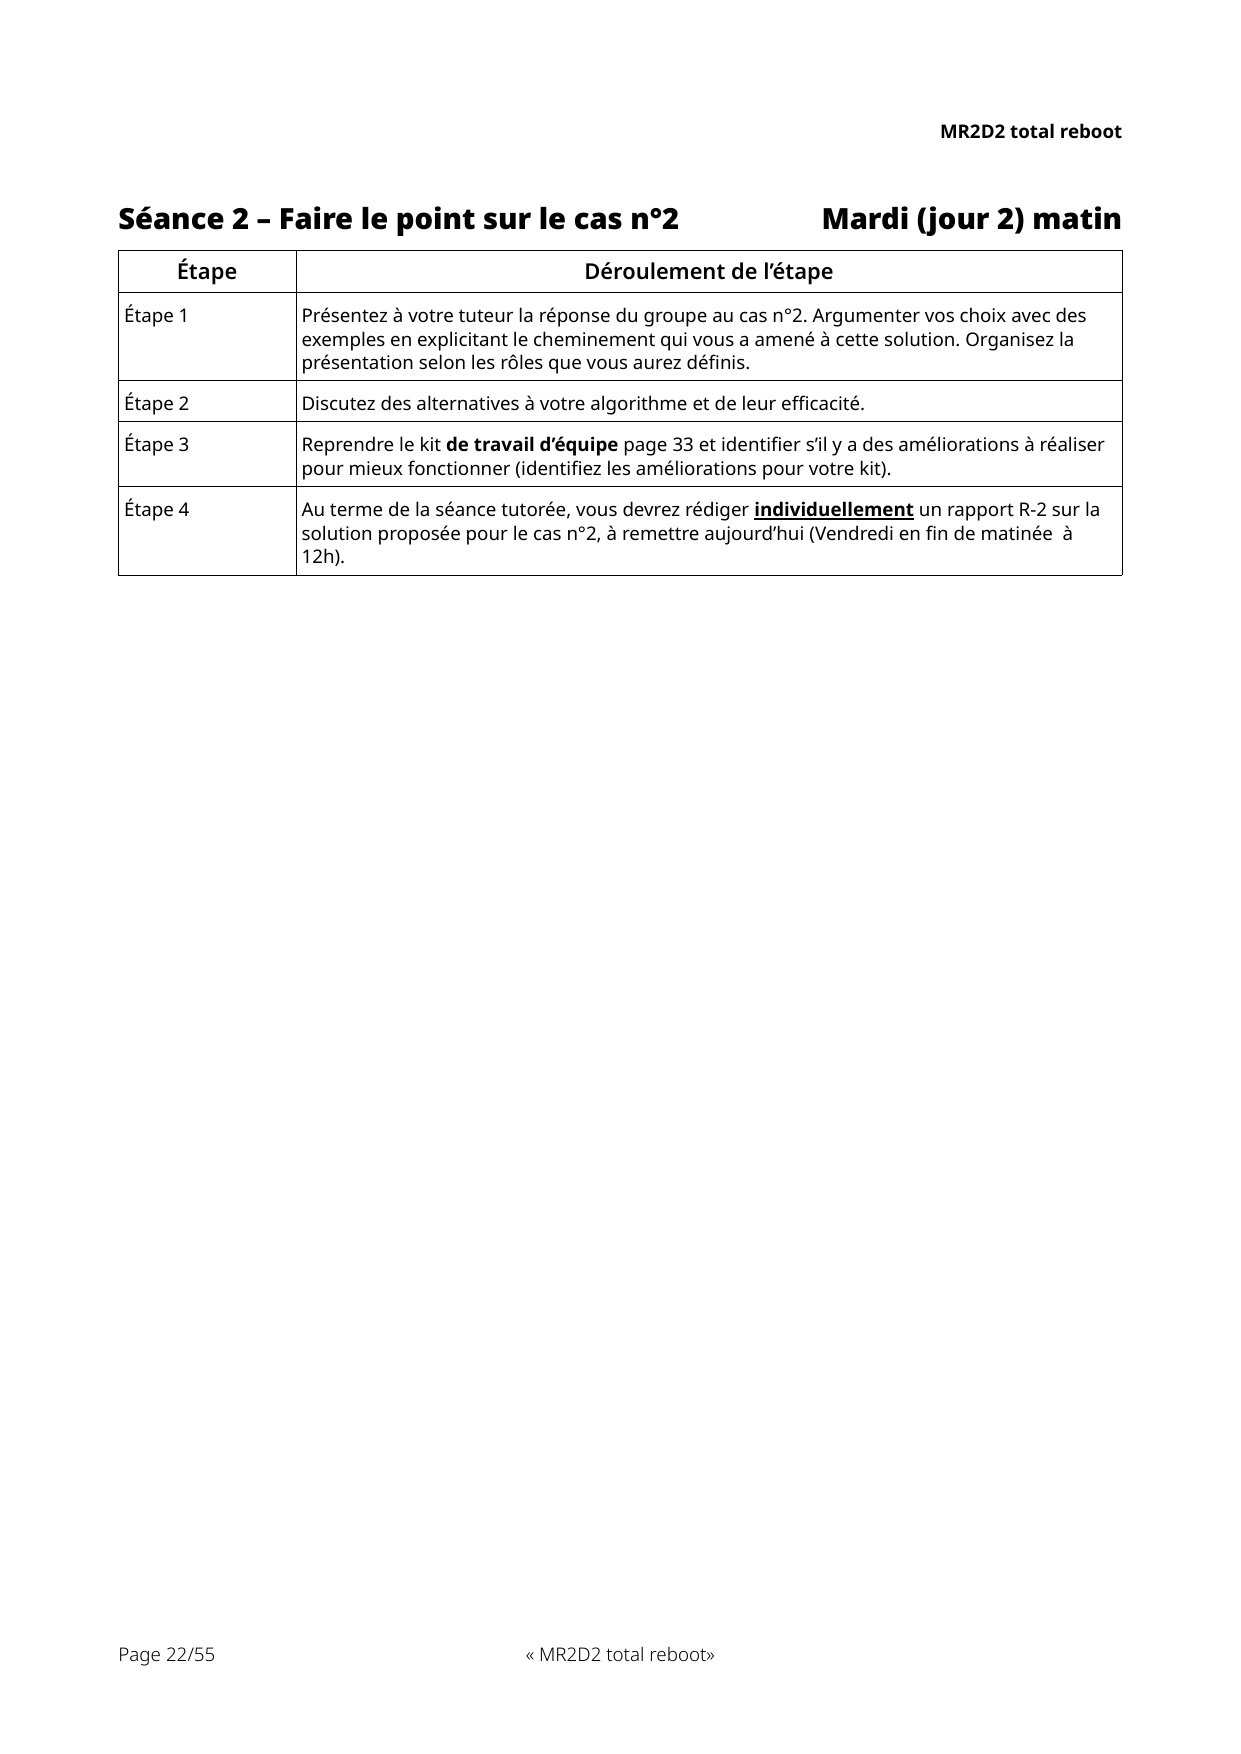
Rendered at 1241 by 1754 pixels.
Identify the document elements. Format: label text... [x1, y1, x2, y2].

table_cell Reprendre le kit de travail d’équipe page 32 et identifier s’il y a des améliorations à réaliser pour mieux fonctionner (identifiez les améliorations pour votre kit). [297, 422, 1122, 486]
table_cell Au terme de la séance tutorée, vous devrez rédiger individuellement un rapport R-2 sur la solution proposée pour le cas n°2, à remettre aujourd’hui (Vendredi en fin de matinée à 12h). [297, 487, 1122, 574]
subtitle Séance 2 – Faire le point sur le cas n°2 Mardi (jour 2) matin [118, 198, 1122, 238]
table_cell Étape 4 [119, 487, 296, 574]
table_cell Présentez à votre tuteur la réponse du groupe au cas n°2. Argumenter vos choix avec des exemples en explicitant le cheminement qui vous a amené à cette solution. Organisez la présentation selon les rôles que vous aurez définis. [297, 293, 1122, 380]
table_header Déroulement de l’étape [297, 251, 1122, 292]
table_cell Étape 1 [119, 293, 296, 380]
table_cell Étape 2 [119, 381, 296, 421]
table_cell Étape 3 [119, 422, 296, 486]
table_cell Discutez des alternatives à votre algorithme et de leur efficacité. [297, 381, 1122, 421]
table_header Étape [119, 251, 296, 292]
